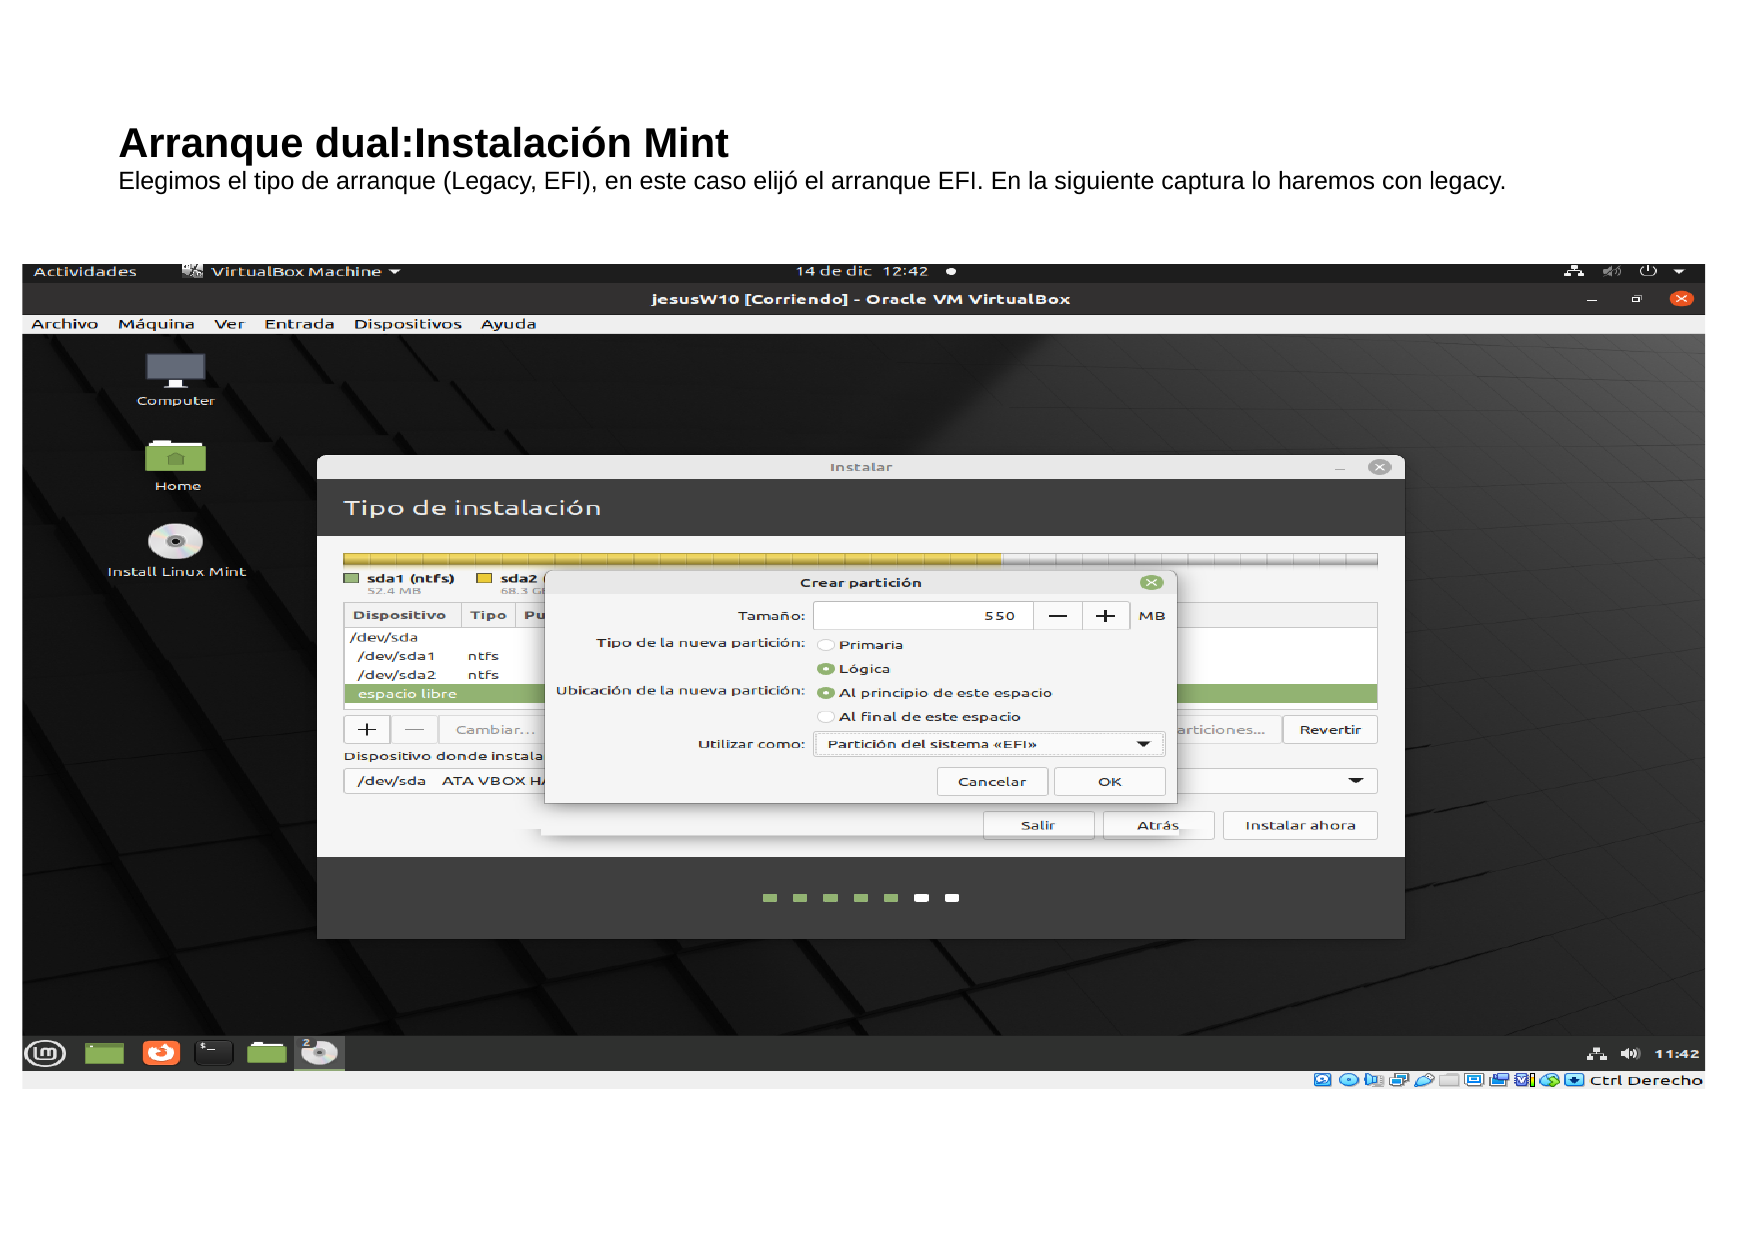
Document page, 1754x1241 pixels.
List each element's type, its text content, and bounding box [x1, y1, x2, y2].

text Elegimos el tipo de arranque (Legacy, EFI), en este caso elijó el arranque EFI. En la siguiente captura lo haremos con legacy. [118, 166, 1636, 195]
picture [22, 264, 1706, 1089]
text Arranque dual:Instalación Mint [118, 118, 1636, 166]
